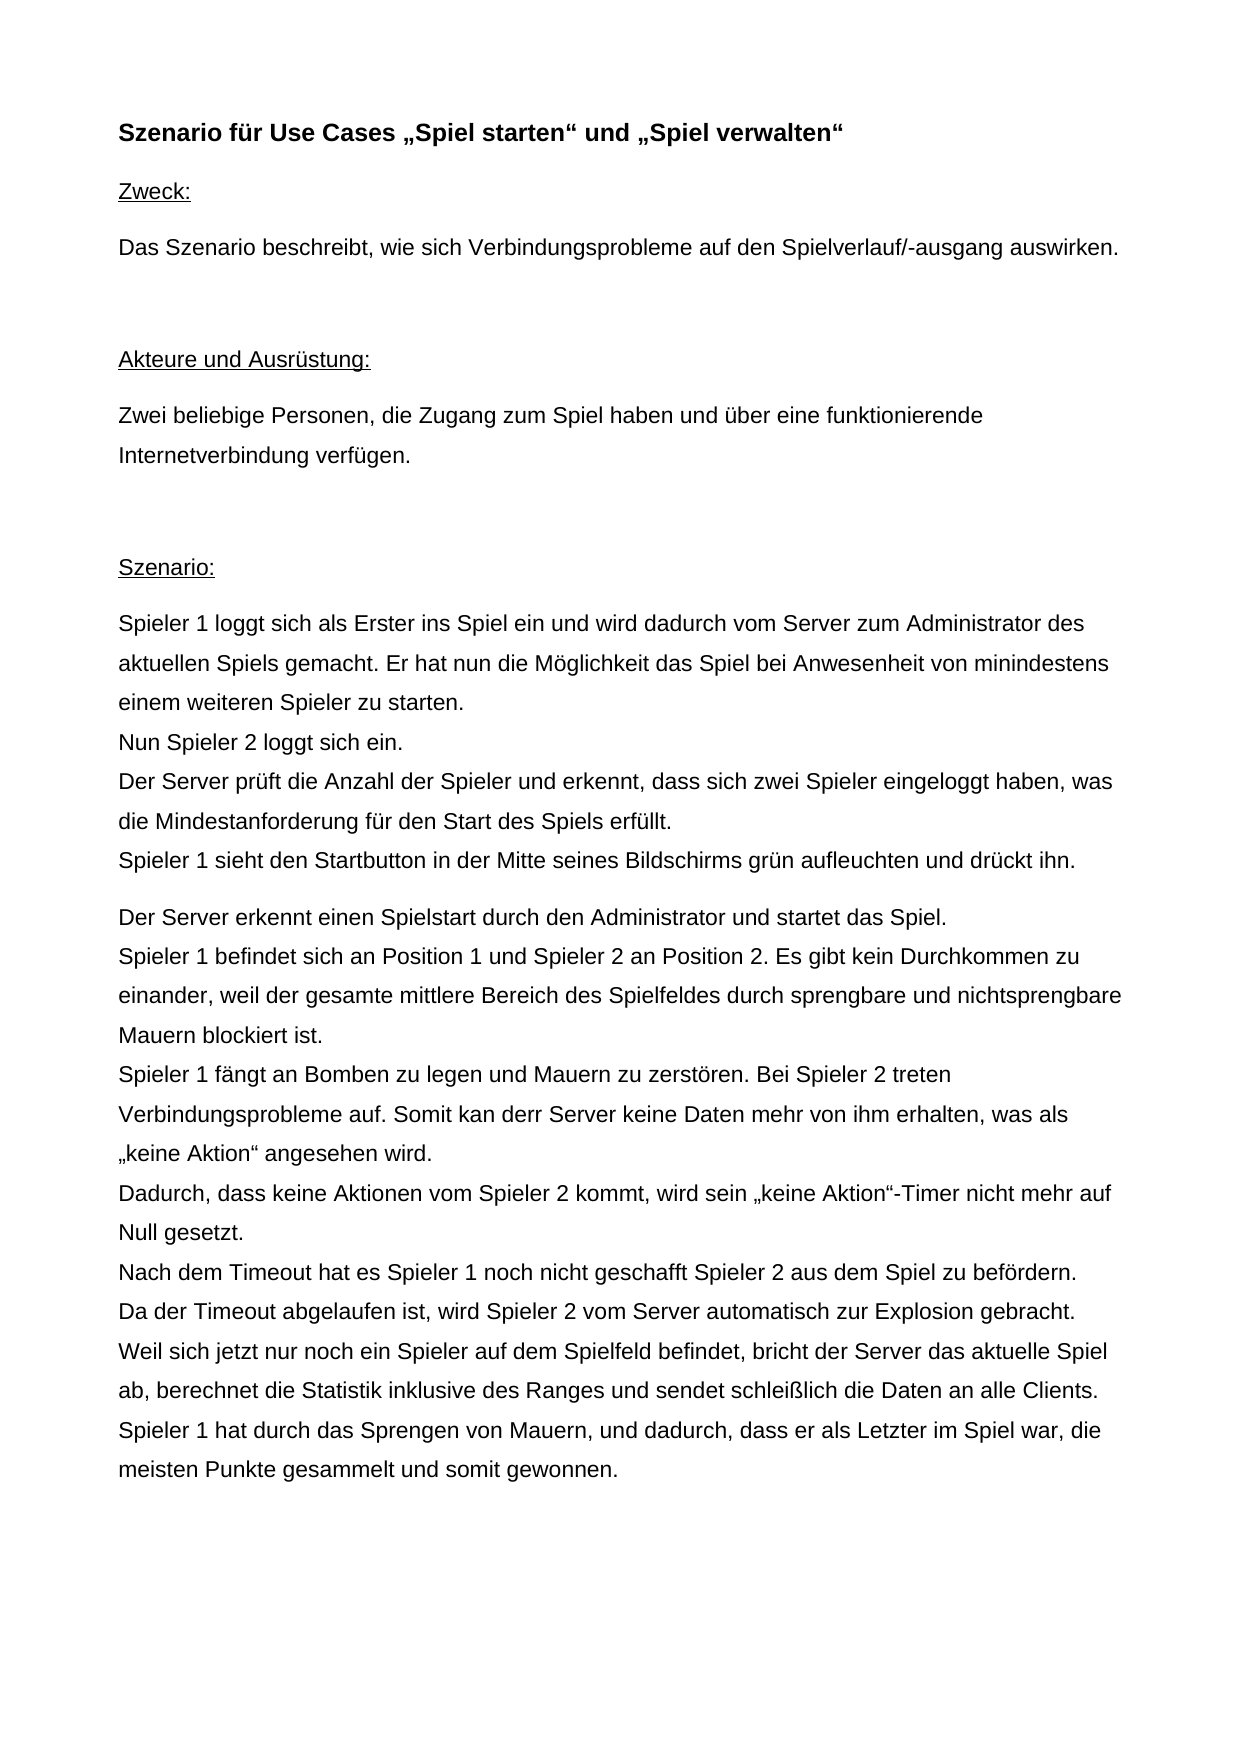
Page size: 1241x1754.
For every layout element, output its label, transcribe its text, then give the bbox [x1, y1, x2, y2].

text Zwei beliebige Personen, die Zugang zum Spiel haben und über eine funktionierende Internetverbindung verfügen. [118, 402, 1122, 468]
text Das Szenario beschreibt, wie sich Verbindungsprobleme auf den Spielverlauf/-ausgang auswirken. [118, 234, 1122, 260]
text Akteure und Ausrüstung: [118, 346, 1122, 373]
text Zweck: [118, 178, 1122, 204]
text Der Server erkennt einen Spielstart durch den Administrator und startet das Spiel. Spieler 1 befindet sich an Position 1 und Spieler 2 an Position 2. Es gibt kein Durchkommen zu einander, weil der gesamte mittlere Bereich des Spielfeldes durch sprengbare und nichtsprengbare Mauern blockiert ist. Spieler 1 fängt an Bomben zu legen und Mauern zu zerstören. Bei Spieler 2 treten Verbindungsprobleme auf. Somit kan derr Server keine Daten mehr von ihm erhalten, was als „keine Aktion“ angesehen wird. Dadurch, dass keine Aktionen vom Spieler 2 kommt, wird sein „keine Aktion“-Timer nicht mehr auf Null gesetzt. Nach dem Timeout hat es Spieler 1 noch nicht geschafft Spieler 2 aus dem Spiel zu befördern. Da der Timeout abgelaufen ist, wird Spieler 2 vom Server automatisch zur Explosion gebracht. Weil sich jetzt nur noch ein Spieler auf dem Spielfeld befindet, bricht der Server das aktuelle Spiel ab, berechnet die Statistik inklusive des Ranges und sendet schleißlich die Daten an alle Clients. Spieler 1 hat durch das Sprengen von Mauern, und dadurch, dass er als Letzter im Spiel war, die meisten Punkte gesammelt und somit gewonnen. [118, 903, 1122, 1482]
text Szenario: [118, 554, 1122, 581]
text Szenario für Use Cases „Spiel starten“ und „Spiel verwalten“ [118, 118, 1122, 147]
text Spieler 1 loggt sich als Erster ins Spiel ein und wird dadurch vom Server zum Administrator des aktuellen Spiels gemacht. Er hat nun die Möglichkeit das Spiel bei Anwesenheit von minindestens einem weiteren Spieler zu starten. Nun Spieler 2 loggt sich ein. Der Server prüft die Anzahl der Spieler und erkennt, dass sich zwei Spieler eingeloggt haben, was die Mindestanforderung für den Start des Spiels erfüllt. Spieler 1 sieht den Startbutton in der Mitte seines Bildschirms grün aufleuchten und drückt ihn. [118, 610, 1122, 874]
